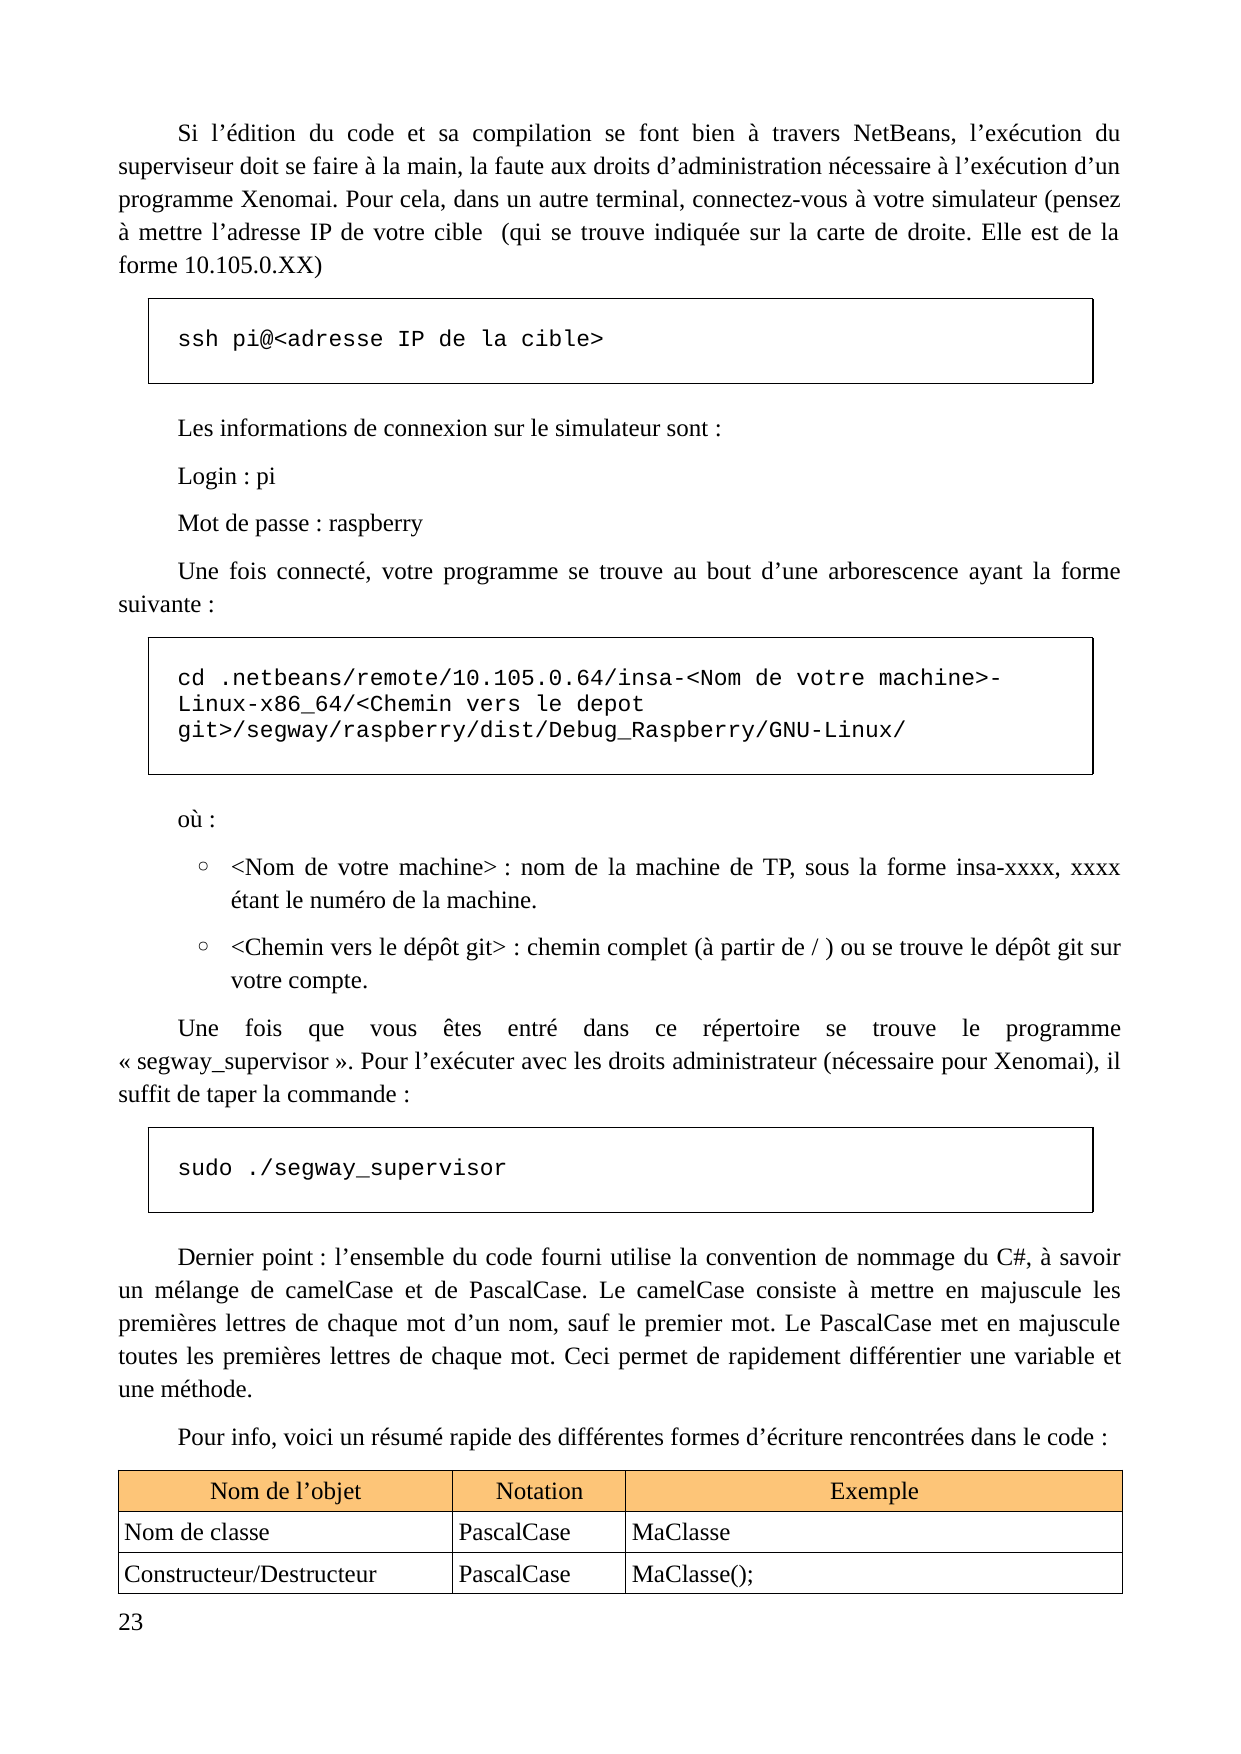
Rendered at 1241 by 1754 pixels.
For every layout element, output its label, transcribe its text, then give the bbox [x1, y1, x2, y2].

table_cell Nom de classe [119, 1512, 452, 1552]
text où : [118, 804, 1122, 833]
table_cell PascalCase [453, 1553, 625, 1593]
table_cell MaClasse(); [626, 1553, 1122, 1593]
text Une fois que vous êtes entré dans ce répertoire se trouve le programme « segway_supervisor ». Pour l’exécuter avec les droits administrateur (nécessaire pour Xenomai), il suffit de taper la commande : [118, 1013, 1122, 1108]
text Une fois connecté, votre programme se trouve au bout d’une arborescence ayant la forme suivante : [118, 556, 1122, 618]
table_cell PascalCase [453, 1512, 625, 1552]
text sudo ./segway_supervisor [149, 1128, 1092, 1212]
table_cell MaClasse [626, 1512, 1122, 1552]
text cd .netbeans/remote/10.105.0.64/insa-<Nom de votre machine>-Linux-x86_64/<Chemin vers le depot git>/segway/raspberry/dist/Debug_Raspberry/GNU-Linux/ [149, 638, 1092, 774]
list <Nom de votre machine> : nom de la machine de TP, sous la forme insa-xxxx, xxxx étant le numéro de la machine. [193, 852, 1122, 913]
text Mot de passe : raspberry [118, 508, 1122, 537]
text Login : pi [118, 461, 1122, 490]
text ssh pi@<adresse IP de la cible> [149, 299, 1092, 383]
table_header Exemple [626, 1471, 1122, 1511]
text Les informations de connexion sur le simulateur sont : [118, 413, 1122, 442]
table_cell Constructeur/Destructeur [119, 1553, 452, 1593]
list <Chemin vers le dépôt git> : chemin complet (à partir de / ) ou se trouve le dépôt git sur votre compte. [193, 932, 1122, 994]
text Si l’édition du code et sa compilation se font bien à travers NetBeans, l’exécution du superviseur doit se faire à la main, la faute aux droits d’administration nécessaire à l’exécution d’un programme Xenomai. Pour cela, dans un autre terminal, connectez-vous à votre simulateur (pensez à mettre l’adresse IP de votre cible (qui se trouve indiquée sur la carte de droite. Elle est de la forme 10.105.0.XX) [118, 118, 1122, 279]
table_header Nom de l’objet [119, 1471, 452, 1511]
table_header Notation [453, 1471, 625, 1511]
text Pour info, voici un résumé rapide des différentes formes d’écriture rencontrées dans le code : [118, 1422, 1122, 1451]
text Dernier point : l’ensemble du code fourni utilise la convention de nommage du C#, à savoir un mélange de camelCase et de PascalCase. Le camelCase consiste à mettre en majuscule les premières lettres de chaque mot d’un nom, sauf le premier mot. Le PascalCase met en majuscule toutes les premières lettres de chaque mot. Ceci permet de rapidement différentier une variable et une méthode. [118, 1242, 1122, 1403]
